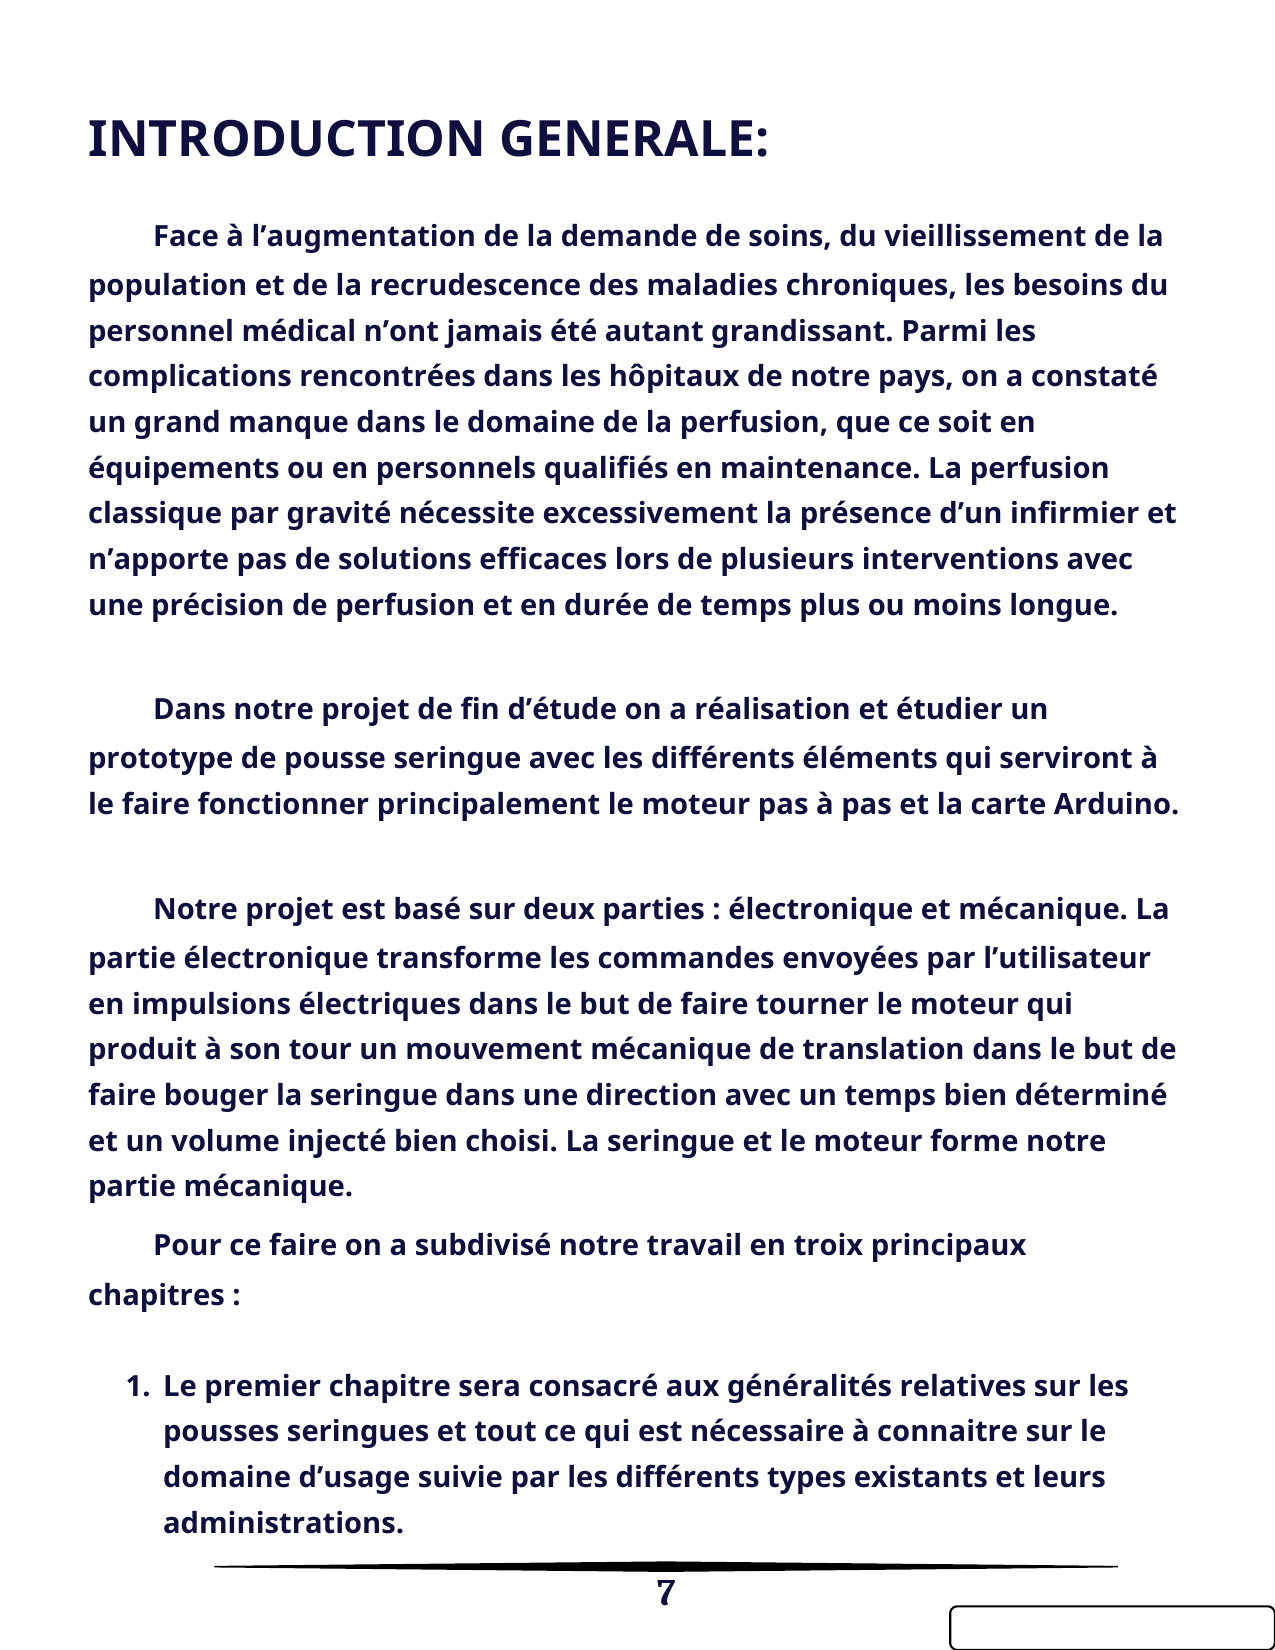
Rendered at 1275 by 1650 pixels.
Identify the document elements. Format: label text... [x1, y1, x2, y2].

list Le premier chapitre sera consacré aux généralités relatives sur les pousses seringues et tout ce qui est nécessaire à connaitre sur le domaine d’usage suivie par les différents types existants et leurs administrations. [125, 1365, 1187, 1541]
text Notre projet est basé sur deux parties : électronique et mécanique. La partie électronique transforme les commandes envoyées par l’utilisateur en impulsions électriques dans le but de faire tourner le moteur qui produit à son tour un mouvement mécanique de translation dans le but de faire bouger la seringue dans une direction avec un temps bien déterminé et un volume injecté bien choisi. La seringue et le moteur forme notre partie mécanique. [88, 875, 1187, 1205]
text Face à l’augmentation de la demande de soins, du vieillissement de la population et de la recrudescence des maladies chroniques, les besoins du personnel médical n’ont jamais été autant grandissant. Parmi les complications rencontrées dans les hôpitaux de notre pays, on a constaté un grand manque dans le domaine de la perfusion, que ce soit en équipements ou en personnels qualifiés en maintenance. La perfusion classique par gravité nécessite excessivement la présence d’un infirmier et n’apporte pas de solutions efficaces lors de plusieurs interventions avec une précision de perfusion et en durée de temps plus ou moins longue. [88, 202, 1187, 623]
text Pour ce faire on a subdivisé notre travail en troix principaux chapitres : [88, 1211, 1187, 1313]
text Dans notre projet de fin d’étude on a réalisation et étudier un prototype de pousse seringue avec les différents éléments qui serviront à le faire fonctionner principalement le moteur pas à pas et la carte Arduino. [88, 675, 1187, 823]
text INTRODUCTION GENERALE: [89, 103, 953, 171]
